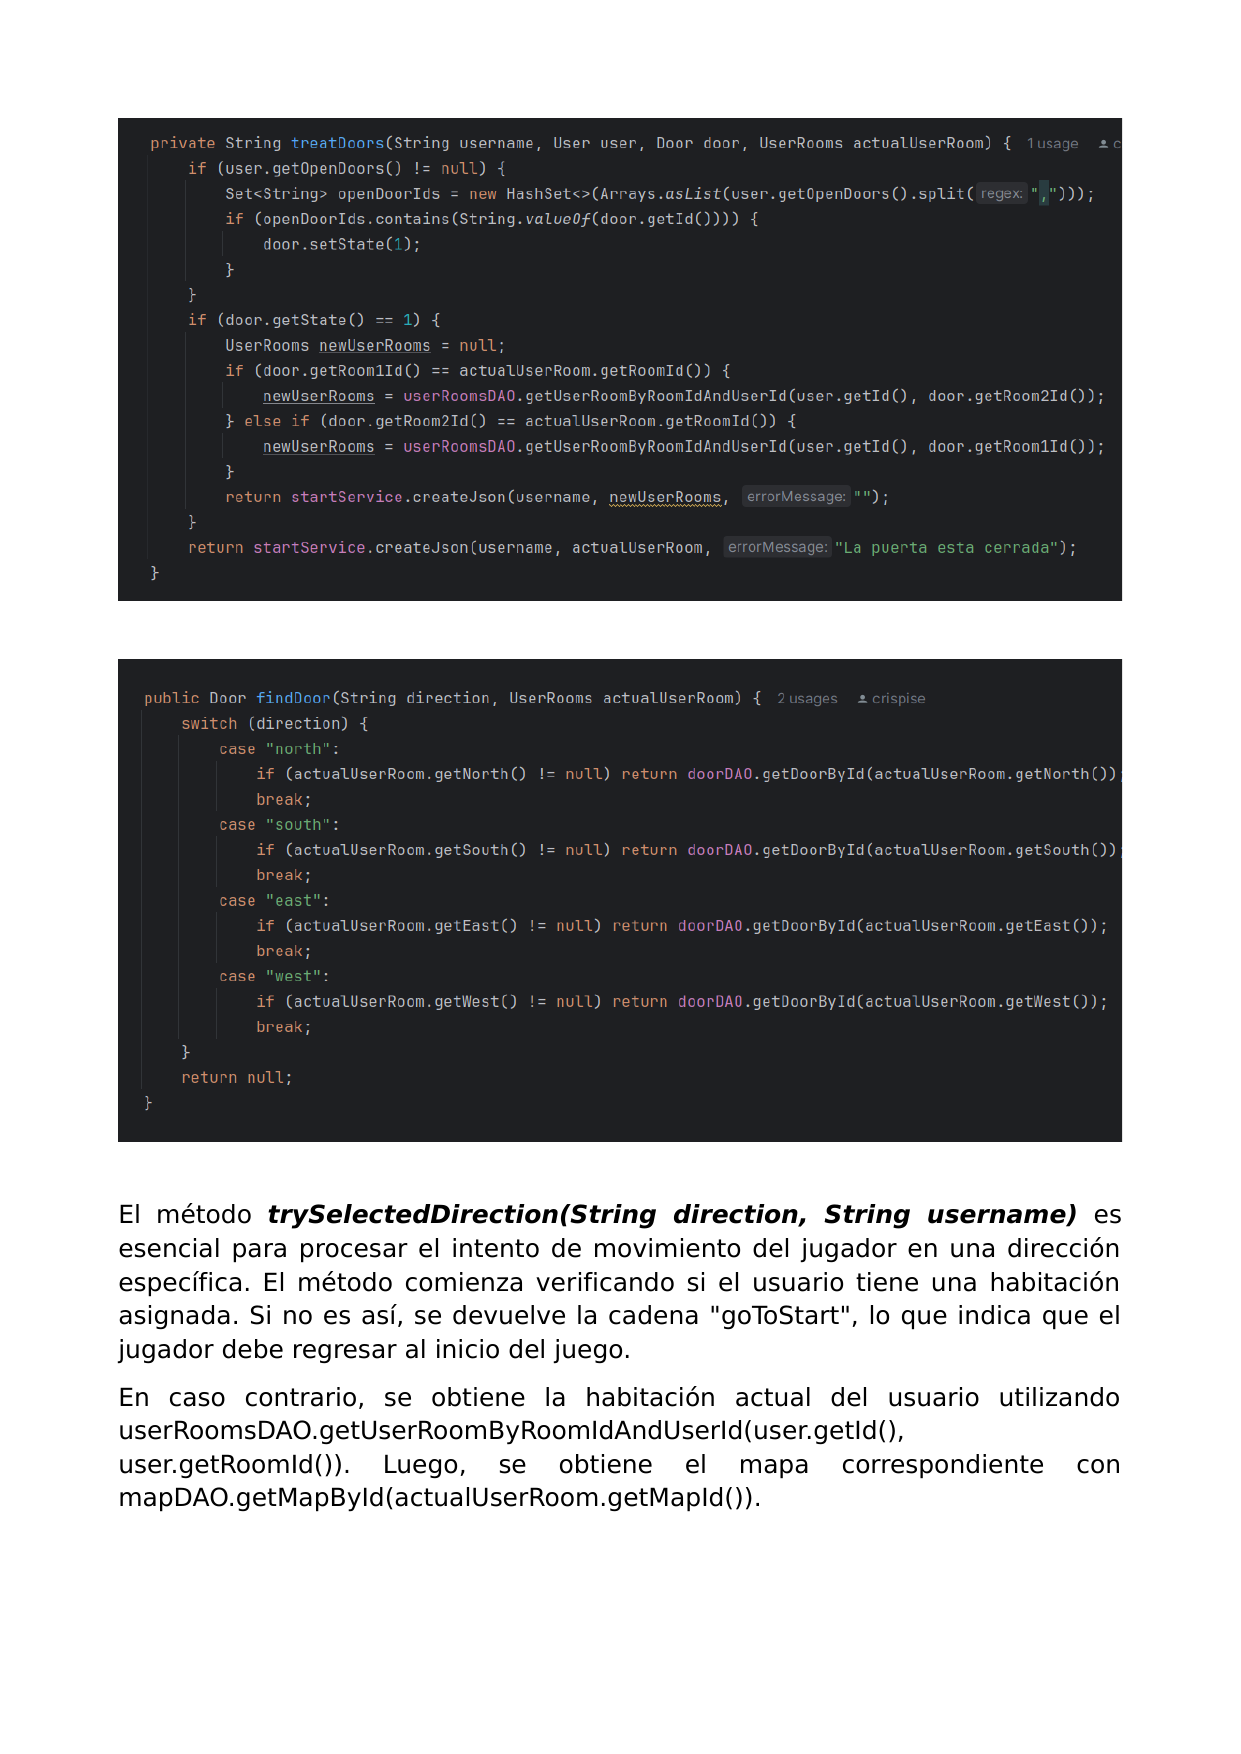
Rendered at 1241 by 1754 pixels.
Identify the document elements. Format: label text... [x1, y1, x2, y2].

picture [118, 659, 1123, 1142]
text En caso contrario, se obtiene la habitación actual del usuario utilizando userRoomsDAO.getUserRoomByRoomIdAndUserId(user.getId(), user.getRoomId()). Luego, se obtiene el mapa correspondiente con mapDAO.getMapById(actualUserRoom.getMapId()). [118, 1383, 1122, 1513]
text El método trySelectedDirection(String direction, String username) es esencial para procesar el intento de movimiento del jugador en una dirección específica. El método comienza verificando si el usuario tiene una habitación asignada. Si no es así, se devuelve la cadena "goToStart", lo que indica que el jugador debe regresar al inicio del juego. [118, 1201, 1122, 1364]
picture [118, 118, 1123, 601]
